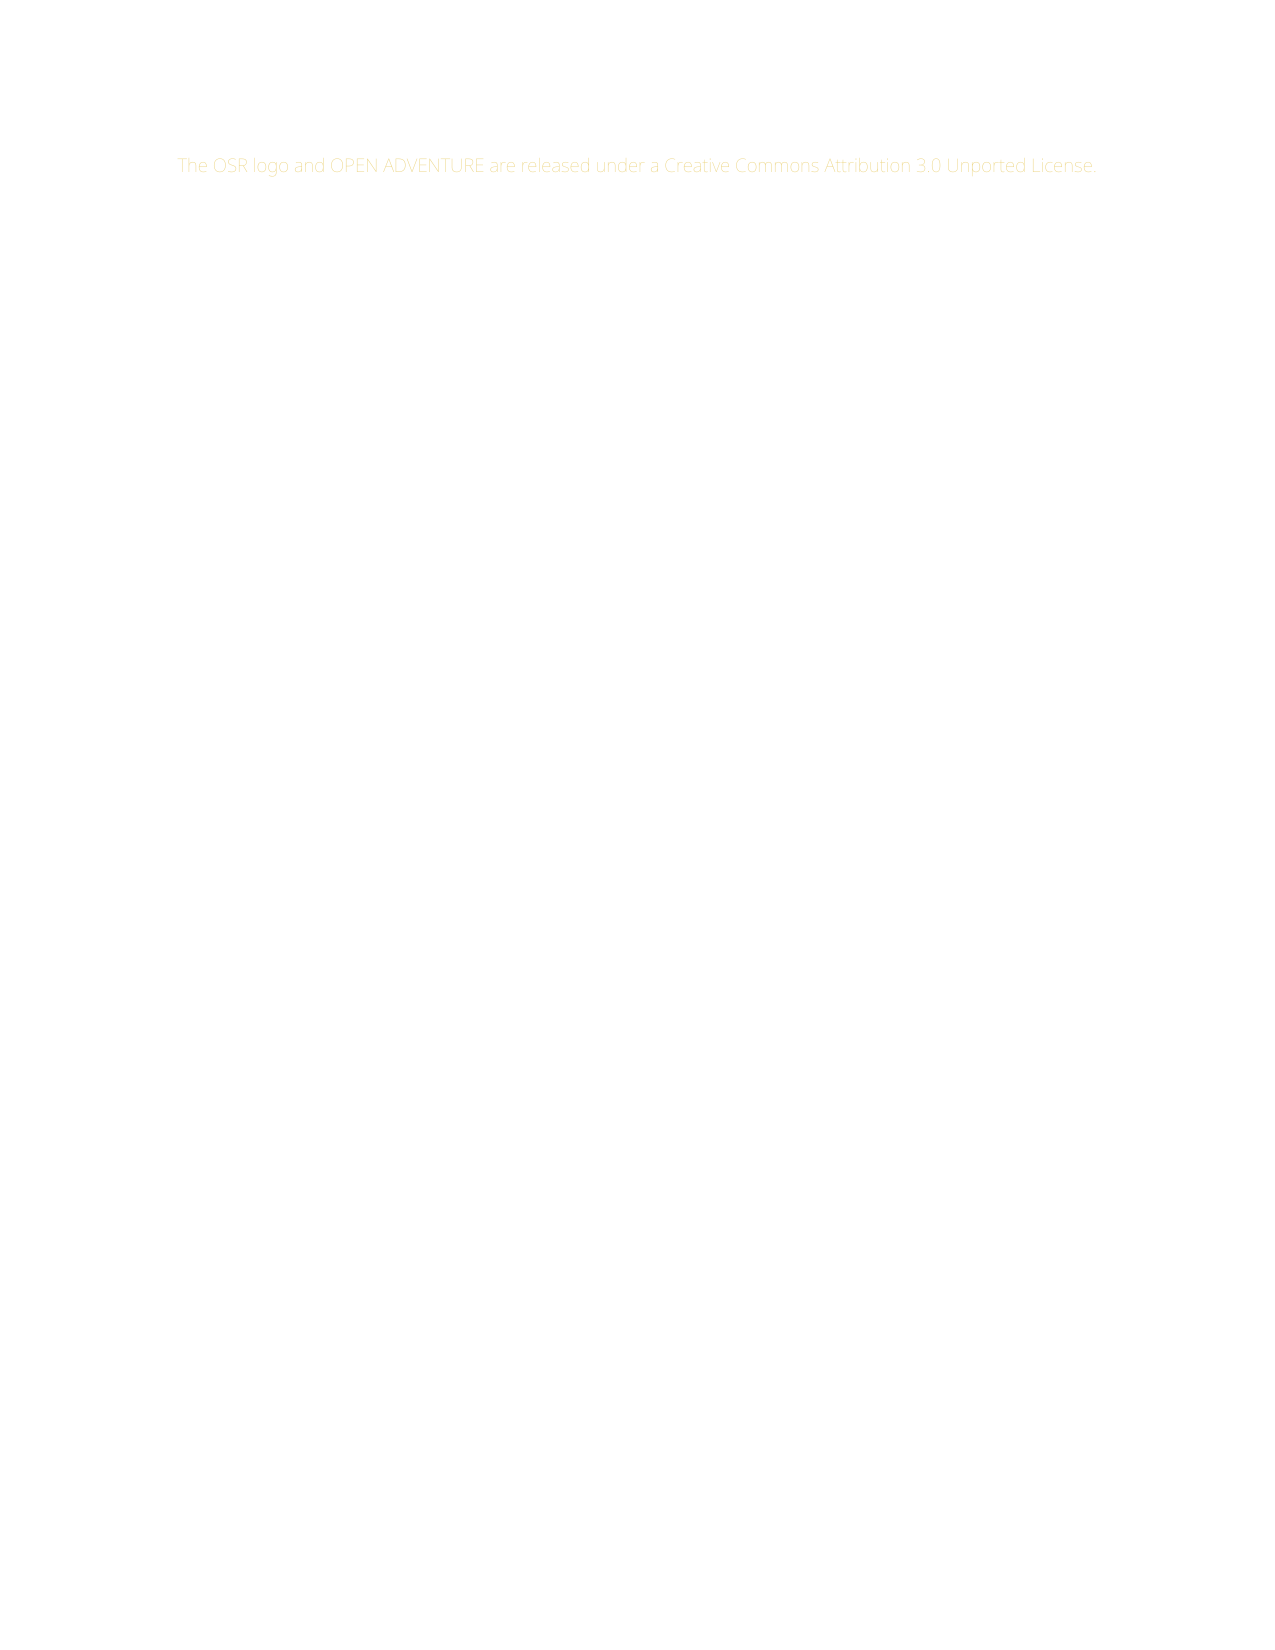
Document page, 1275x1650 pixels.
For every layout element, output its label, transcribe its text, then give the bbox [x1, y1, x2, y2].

text The OSR logo and OPEN ADVENTURE are released under a Creative Commons Attribution 3.0 Unported License. [118, 152, 1157, 178]
